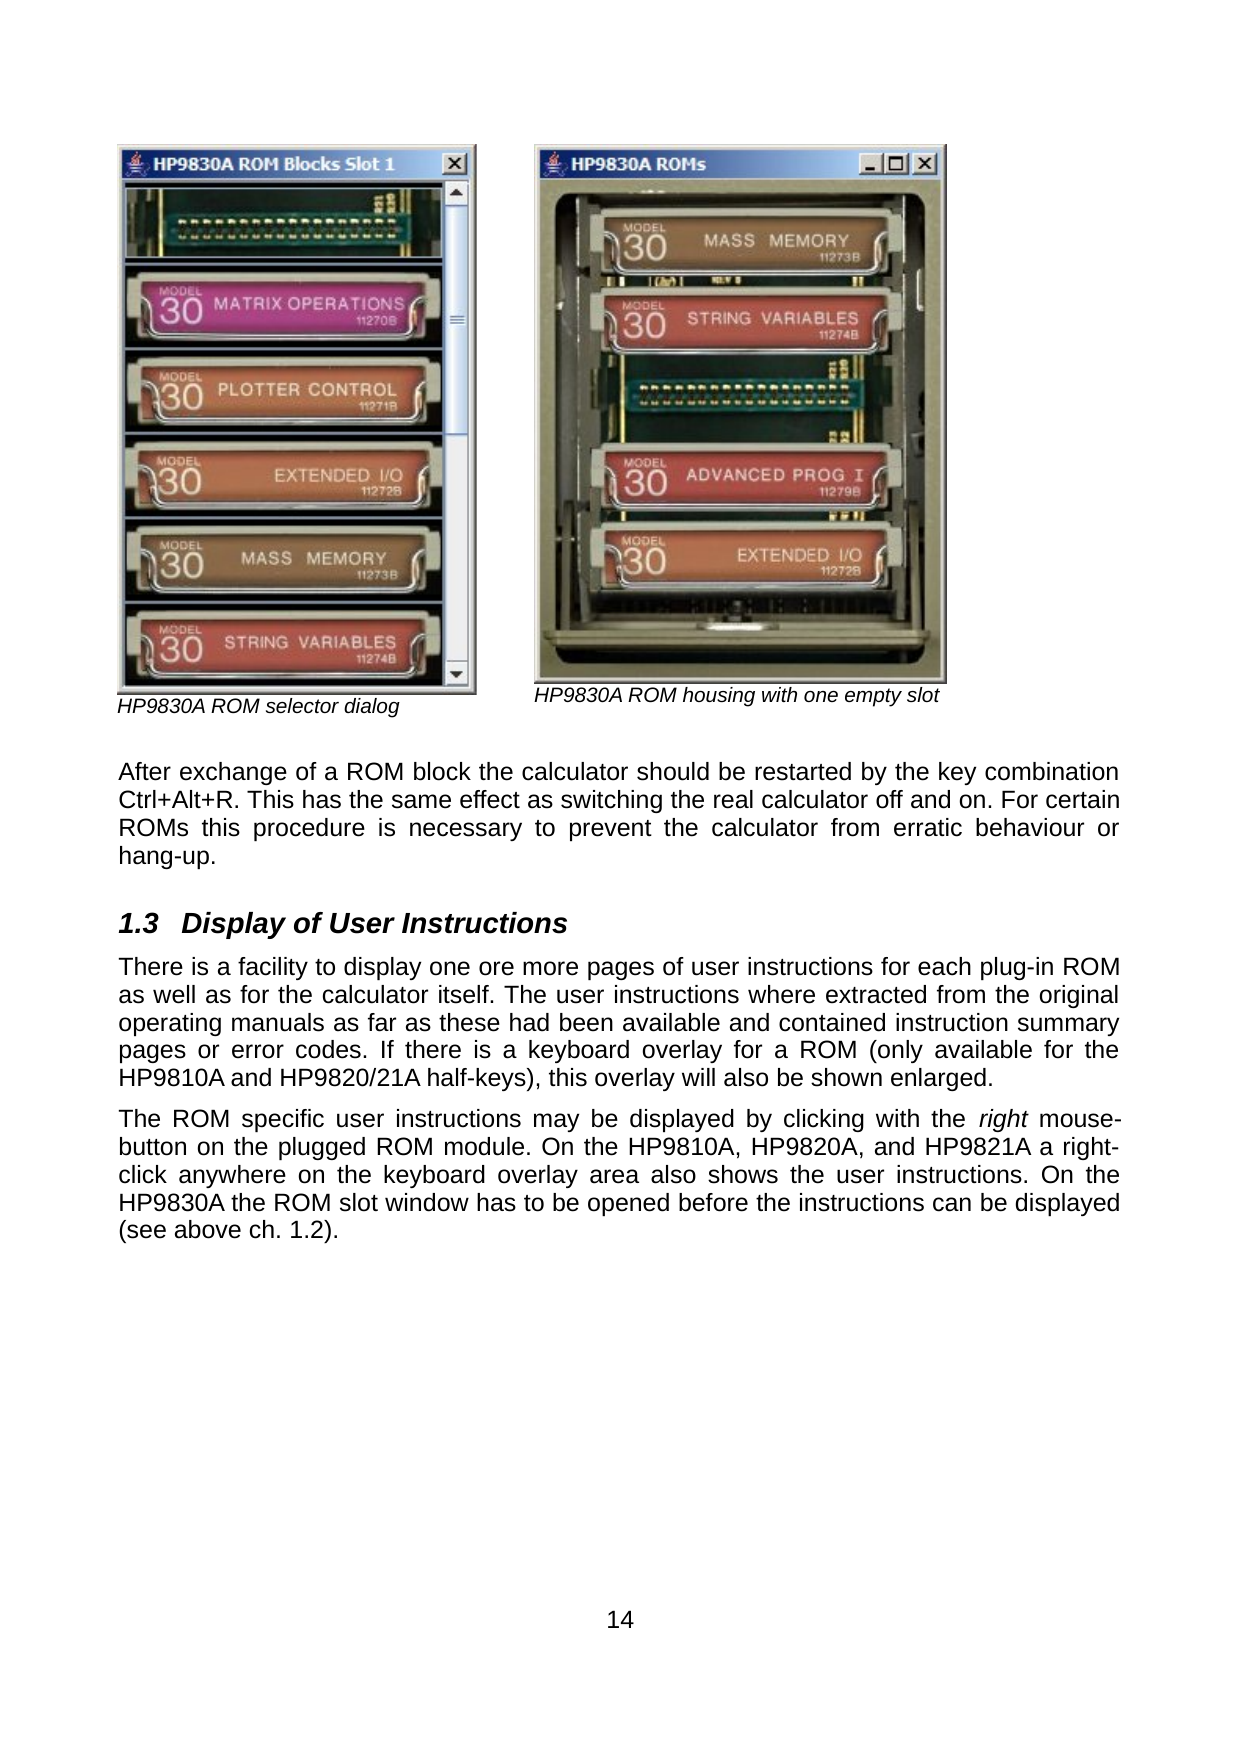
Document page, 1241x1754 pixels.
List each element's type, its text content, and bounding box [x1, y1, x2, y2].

picture [117, 144, 477, 695]
text The ROM specific user instructions may be displayed by clicking with the right mouse-button on the plugged ROM module. On the HP9810A, HP9820A, and HP9821A a right-click anywhere on the keyboard overlay area also shows the user instructions. On the HP9830A the ROM slot window has to be opened before the instructions can be displayed (see above ch. 1.2). [118, 1104, 1122, 1244]
picture [534, 144, 947, 684]
text HP9830A ROM housing with one empty slot [534, 684, 947, 707]
subtitle Display of User Instructions [118, 907, 1122, 940]
text HP9830A ROM selector dialog [117, 695, 476, 718]
text There is a facility to display one ore more pages of user instructions for each plug-in ROM as well as for the calculator itself. The user instructions where extracted from the original operating manuals as far as these had been available and contained instruction summary pages or error codes. If there is a keyboard overlay for a ROM (only available for the HP9810A and HP9820/21A half-keys), this overlay will also be shown enlarged. [118, 952, 1122, 1092]
text After exchange of a ROM block the calculator should be restarted by the key combination Ctrl+Alt+R. This has the same effect as switching the real calculator off and on. For certain ROMs this procedure is necessary to prevent the calculator from erratic behaviour or hang-up. [118, 758, 1122, 870]
